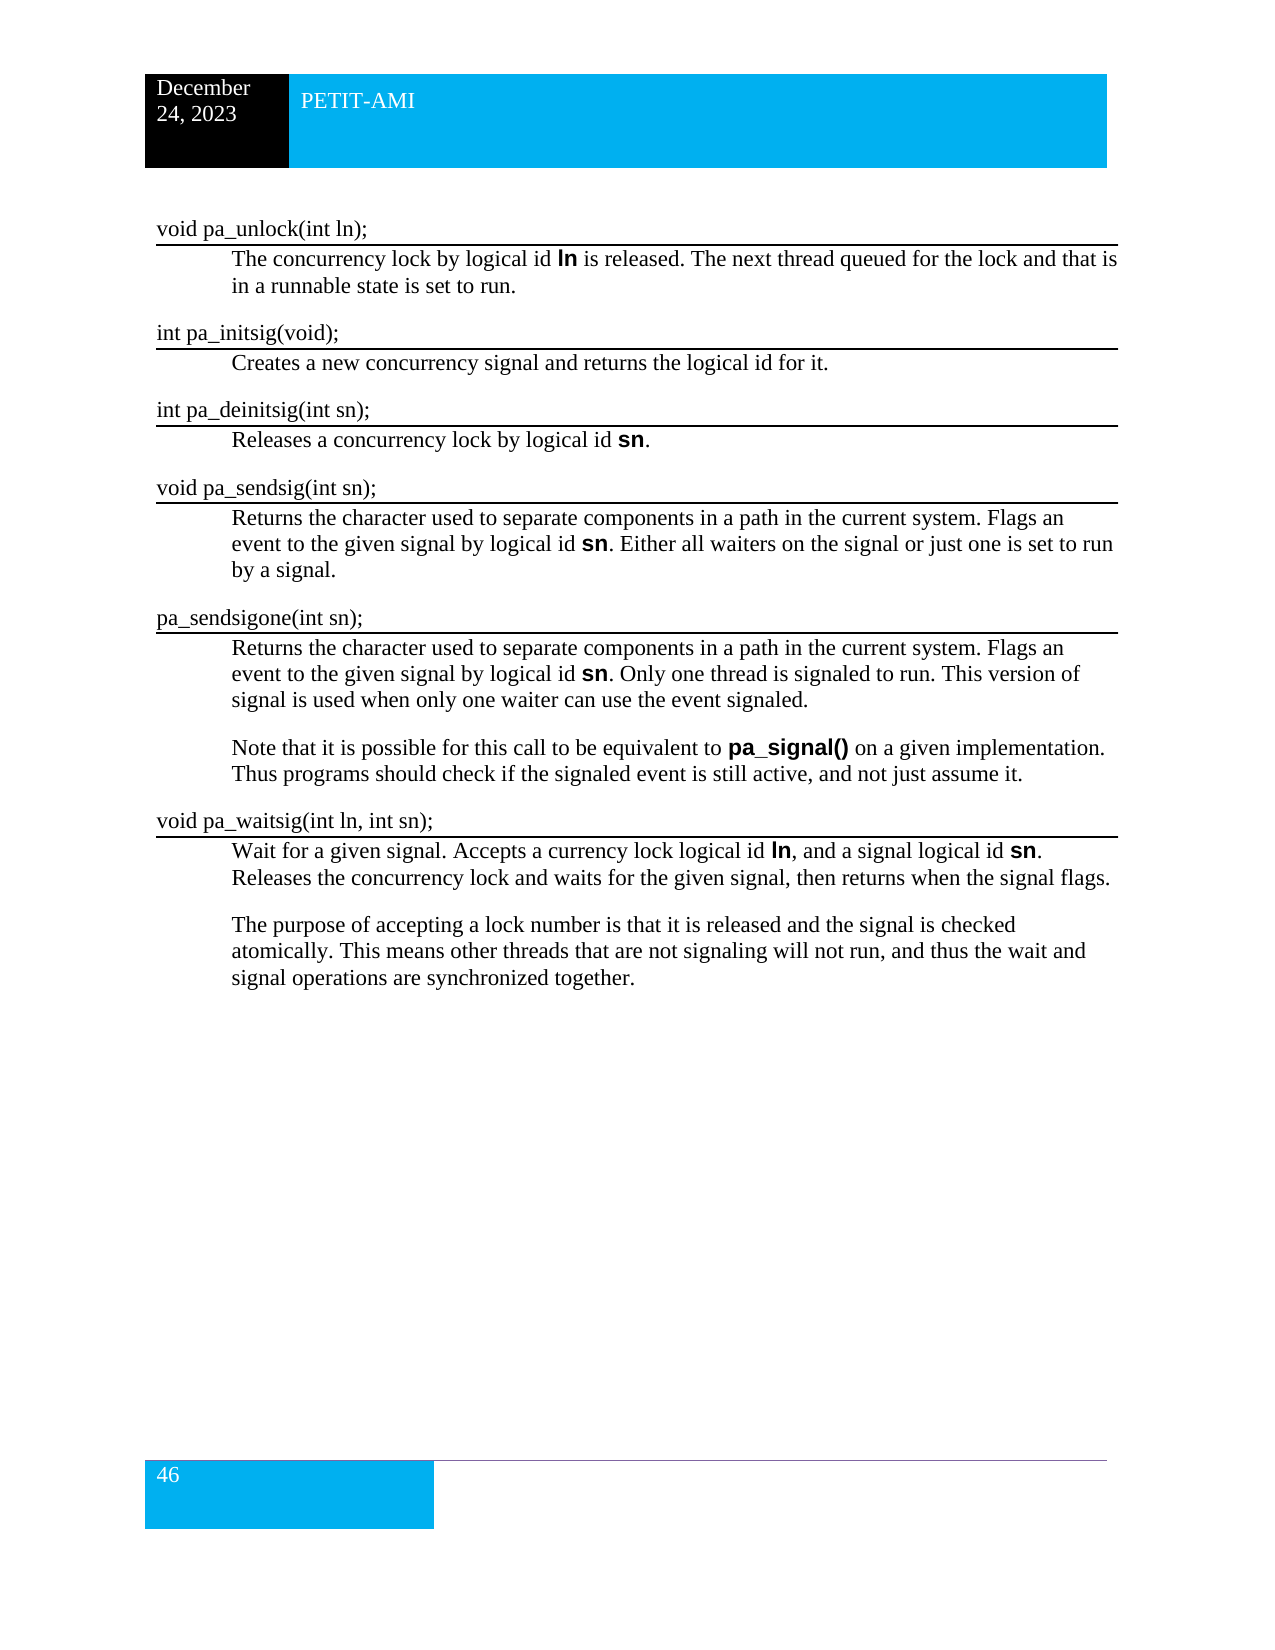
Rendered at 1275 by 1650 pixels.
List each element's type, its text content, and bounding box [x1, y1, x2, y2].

text Returns the character used to separate components in a path in the current system. Flags an event to the given signal by logical id sn. Either all waiters on the signal or just one is set to run by a signal. [231, 504, 1118, 583]
text int pa_deinitsig(int sn); [156, 396, 1118, 425]
text The purpose of accepting a lock number is that it is released and the signal is checked atomically. This means other threads that are not signaling will not run, and thus the wait and signal operations are synchronized together. [231, 911, 1118, 990]
text Note that it is possible for this call to be equivalent to pa_signal() on a given implementation. Thus programs should check if the signaled event is still active, and not just assume it. [231, 733, 1118, 786]
text Returns the character used to separate components in a path in the current system. Flags an event to the given signal by logical id sn. Only one thread is signaled to run. This version of signal is used when only one waiter can use the event signaled. [231, 634, 1118, 713]
text void pa_waitsig(int ln, int sn); [156, 807, 1118, 836]
text pa_sendsigone(int sn); [156, 603, 1118, 632]
text void pa_sendsig(int sn); [156, 473, 1118, 502]
text Wait for a given signal. Accepts a currency lock logical id ln, and a signal logical id sn. Releases the concurrency lock and waits for the given signal, then returns when the signal flags. [231, 838, 1118, 890]
text int pa_initsig(void); [156, 319, 1118, 348]
text The concurrency lock by logical id ln is released. The next thread queued for the lock and that is in a runnable state is set to run. [231, 246, 1118, 298]
text Creates a new concurrency signal and returns the logical id for it. [231, 350, 1118, 375]
text Releases a concurrency lock by logical id sn. [231, 427, 1118, 453]
text void pa_unlock(int ln); [156, 215, 1118, 244]
